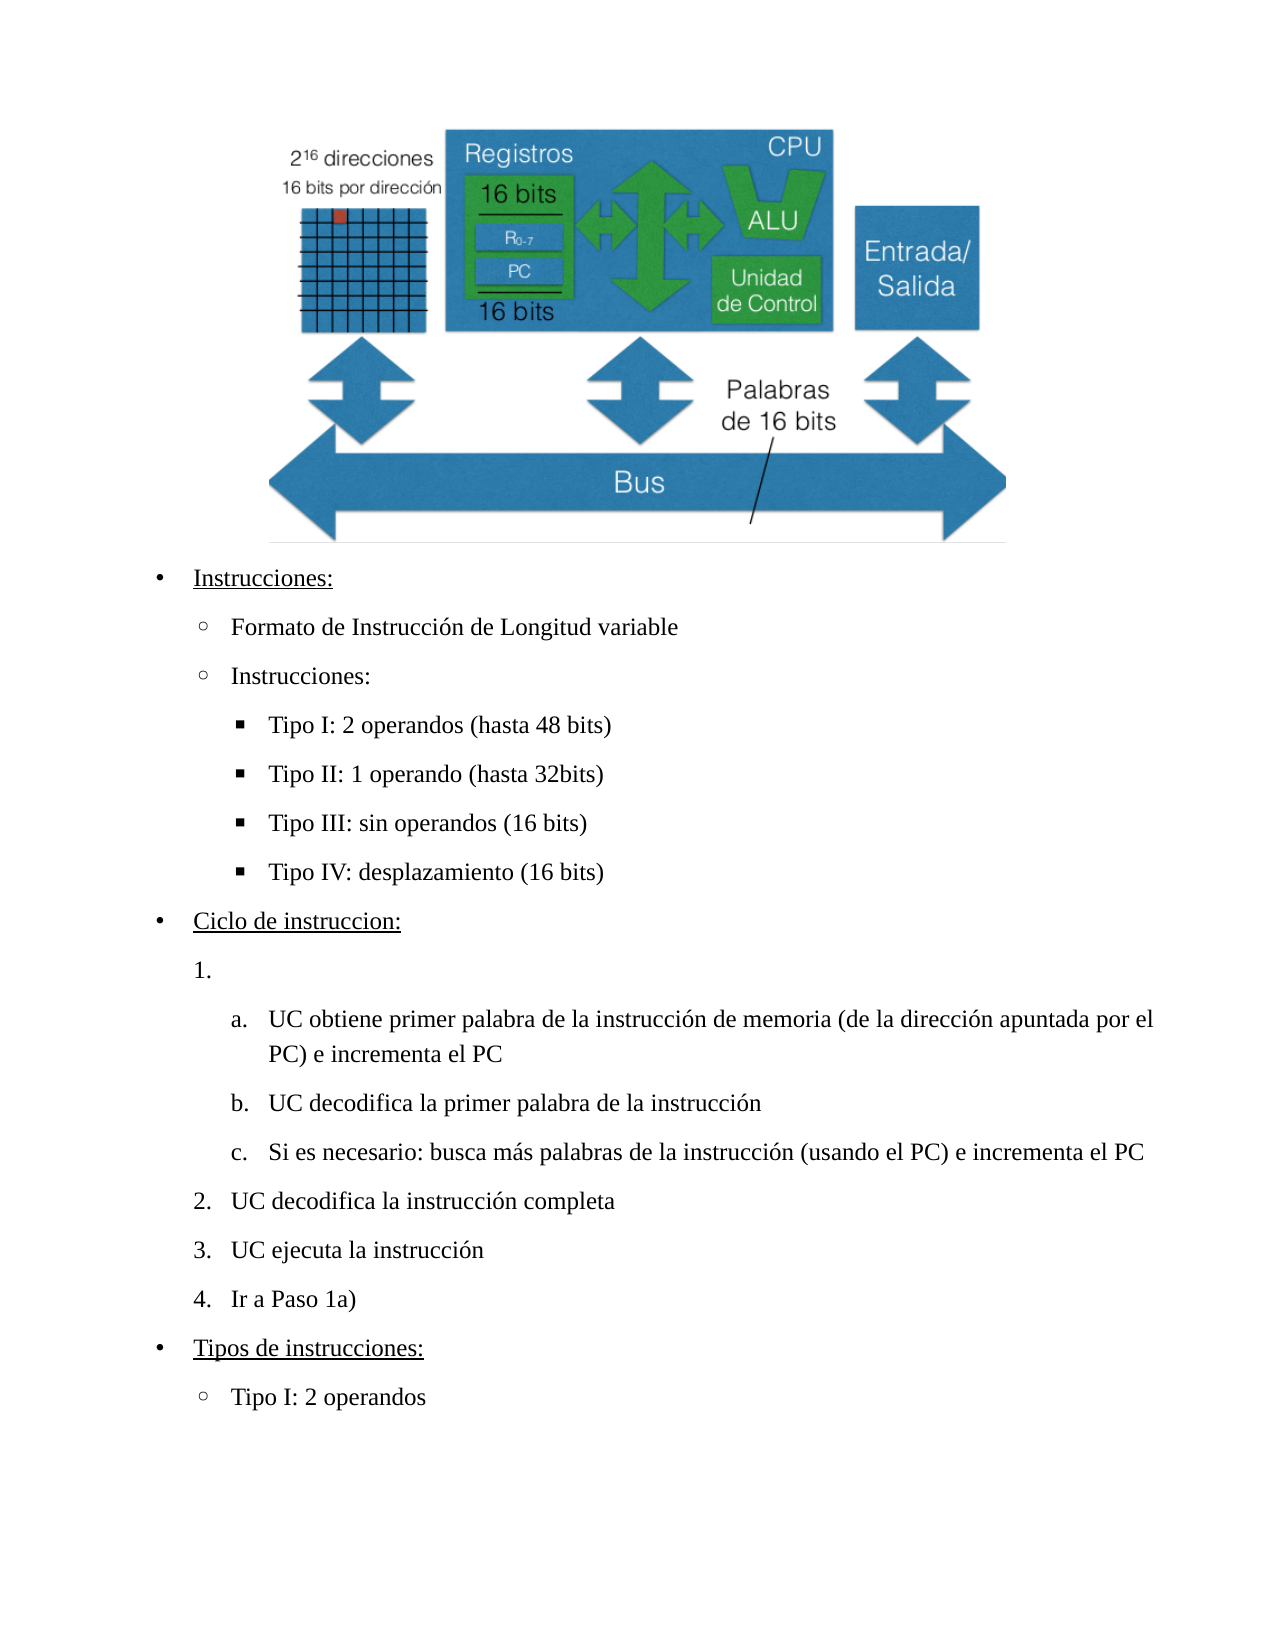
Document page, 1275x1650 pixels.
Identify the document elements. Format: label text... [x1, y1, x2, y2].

list Ciclo de instruccion: [156, 906, 1157, 935]
list Tipo IV: desplazamiento (16 bits) [231, 857, 1157, 886]
list Tipo II: 1 operando (hasta 32bits) [231, 759, 1157, 788]
list Instrucciones: [156, 563, 1157, 592]
list Si es necesario: busca más palabras de la instrucción (usando el PC) e incrementa el PC [231, 1137, 1157, 1166]
list UC decodifica la primer palabra de la instrucción [231, 1088, 1157, 1117]
list Tipos de instrucciones: [156, 1333, 1157, 1362]
list UC obtiene primer palabra de la instrucción de memoria (de la dirección apuntada por el PC) e incrementa el PC [231, 1004, 1157, 1068]
list Tipo I: 2 operandos [193, 1382, 1157, 1411]
list Instrucciones: [193, 661, 1157, 690]
list Tipo I: 2 operandos (hasta 48 bits) [231, 710, 1157, 739]
list Formato de Instrucción de Longitud variable [193, 612, 1157, 641]
list Tipo III: sin operandos (16 bits) [231, 808, 1157, 837]
list UC decodifica la instrucción completa [193, 1186, 1157, 1215]
picture [953, 118, 1006, 543]
list UC ejecuta la instrucción [193, 1235, 1157, 1264]
list Ir a Paso 1a) [193, 1284, 1157, 1313]
